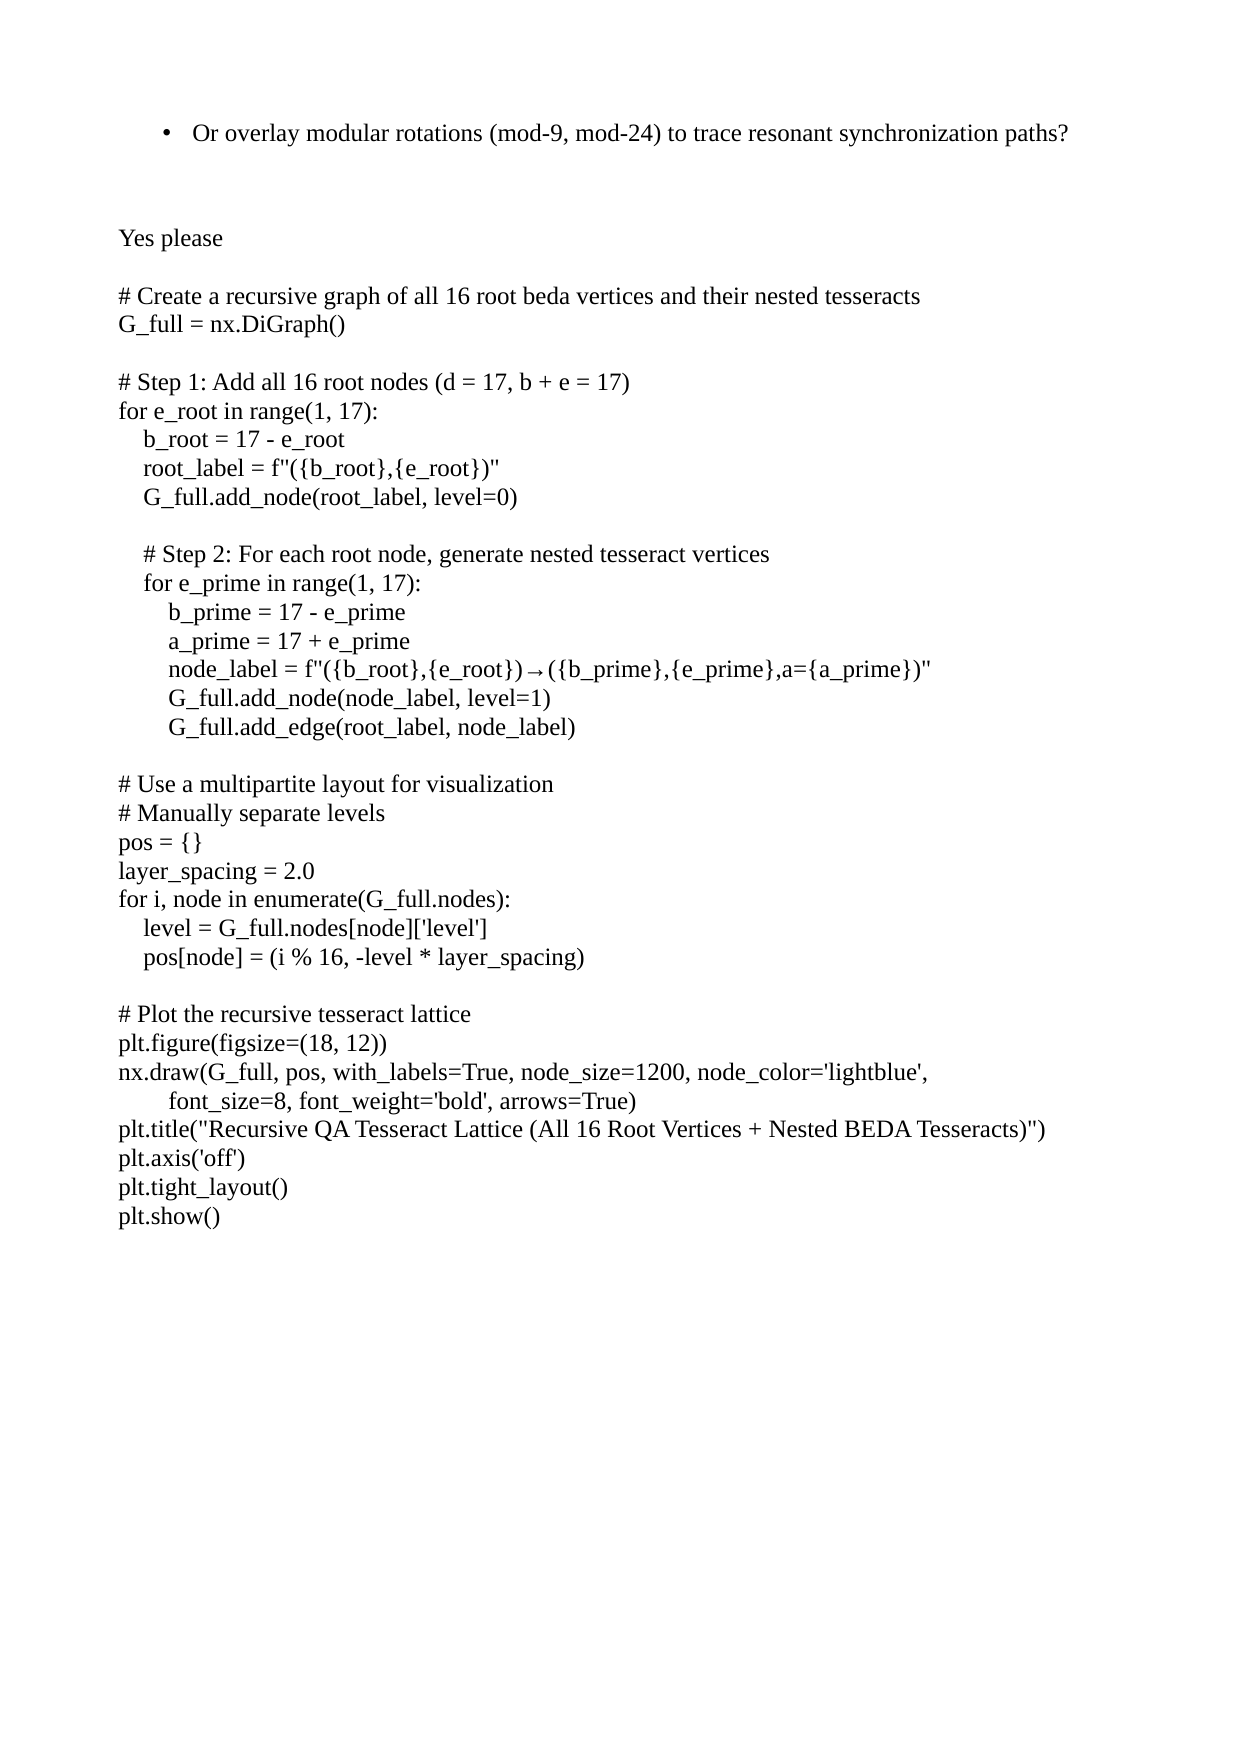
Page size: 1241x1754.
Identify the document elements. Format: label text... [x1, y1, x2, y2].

text # Manually separate levels [118, 798, 1122, 827]
text G_full.add_edge(root_label, node_label) [118, 712, 1122, 741]
text # Step 1: Add all 16 root nodes (d = 17, b + e = 17) [118, 367, 1122, 396]
text layer_spacing = 2.0 [118, 856, 1122, 884]
text for e_root in range(1, 17): [118, 396, 1122, 424]
text b_prime = 17 - e_prime [118, 597, 1122, 626]
text level = G_full.nodes[node]['level'] [118, 913, 1122, 942]
text plt.figure(figsize=(18, 12)) [118, 1028, 1122, 1057]
text G_full.add_node(node_label, level=1) [118, 683, 1122, 712]
text pos = {} [118, 827, 1122, 856]
text Yes please [118, 223, 1122, 252]
text pos[node] = (i % 16, -level * layer_spacing) [118, 942, 1122, 971]
text a_prime = 17 + e_prime [118, 626, 1122, 654]
text node_label = f"({b_root},{e_root})→({b_prime},{e_prime},a={a_prime})" [118, 654, 1122, 683]
text G_full.add_node(root_label, level=0) [118, 482, 1122, 511]
text font_size=8, font_weight='bold', arrows=True) [118, 1086, 1122, 1114]
text # Create a recursive graph of all 16 root beda vertices and their nested tesseracts [118, 281, 1122, 309]
text # Step 2: For each root node, generate nested tesseract vertices [118, 539, 1122, 568]
text for i, node in enumerate(G_full.nodes): [118, 884, 1122, 913]
text plt.axis('off') [118, 1143, 1122, 1172]
text plt.tight_layout() [118, 1172, 1122, 1201]
list Or overlay modular rotations (mod-9, mod-24) to trace resonant synchronization paths? [162, 118, 1122, 147]
text # Plot the recursive tesseract lattice [118, 999, 1122, 1028]
text for e_prime in range(1, 17): [118, 568, 1122, 597]
text # Use a multipartite layout for visualization [118, 769, 1122, 798]
text nx.draw(G_full, pos, with_labels=True, node_size=1200, node_color='lightblue', [118, 1057, 1122, 1086]
text G_full = nx.DiGraph() [118, 309, 1122, 338]
text plt.title("Recursive QA Tesseract Lattice (All 16 Root Vertices + Nested BEDA Tesseracts)") [118, 1114, 1122, 1143]
text plt.show() [118, 1201, 1122, 1229]
text b_root = 17 - e_root [118, 424, 1122, 453]
text root_label = f"({b_root},{e_root})" [118, 453, 1122, 482]
